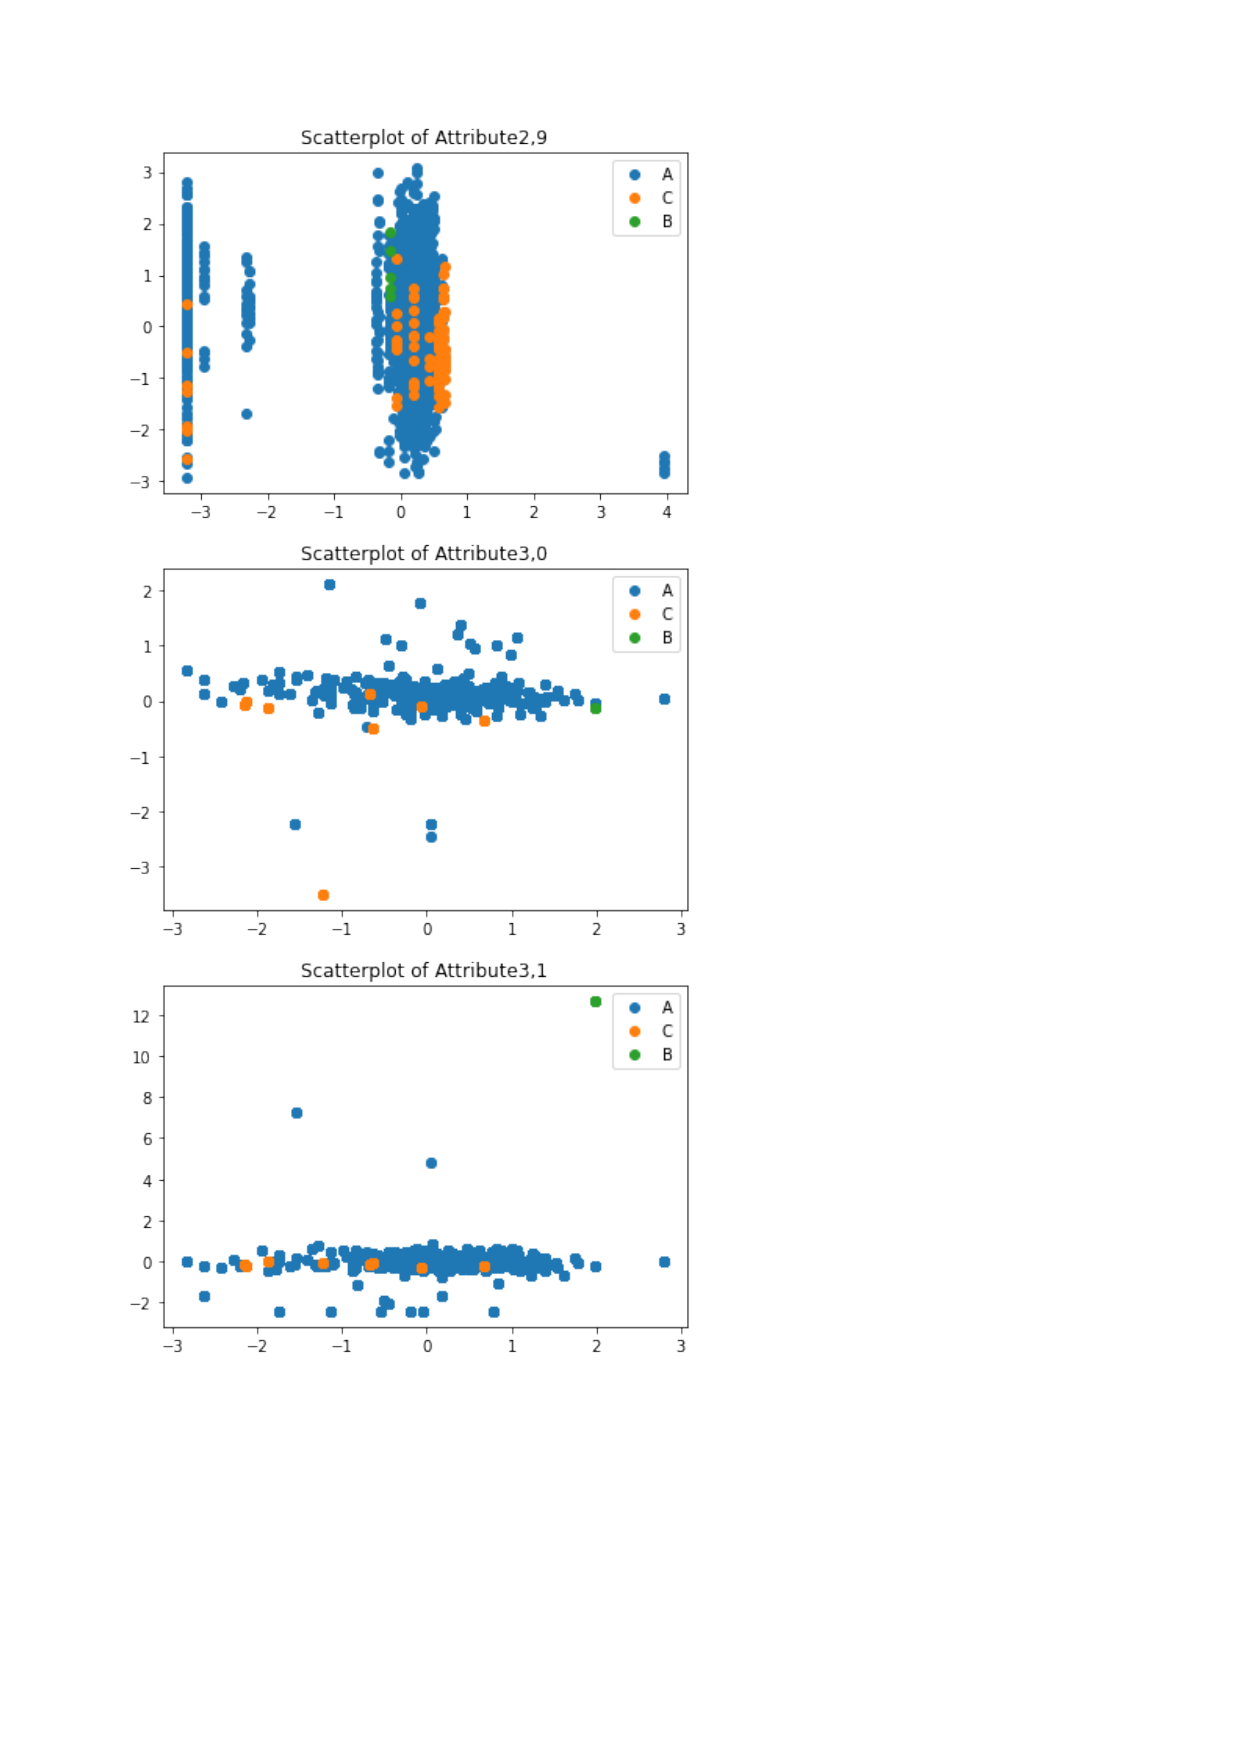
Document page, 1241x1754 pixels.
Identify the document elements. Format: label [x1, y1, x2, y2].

picture [118, 118, 697, 531]
picture [118, 535, 697, 948]
picture [118, 951, 697, 1365]
